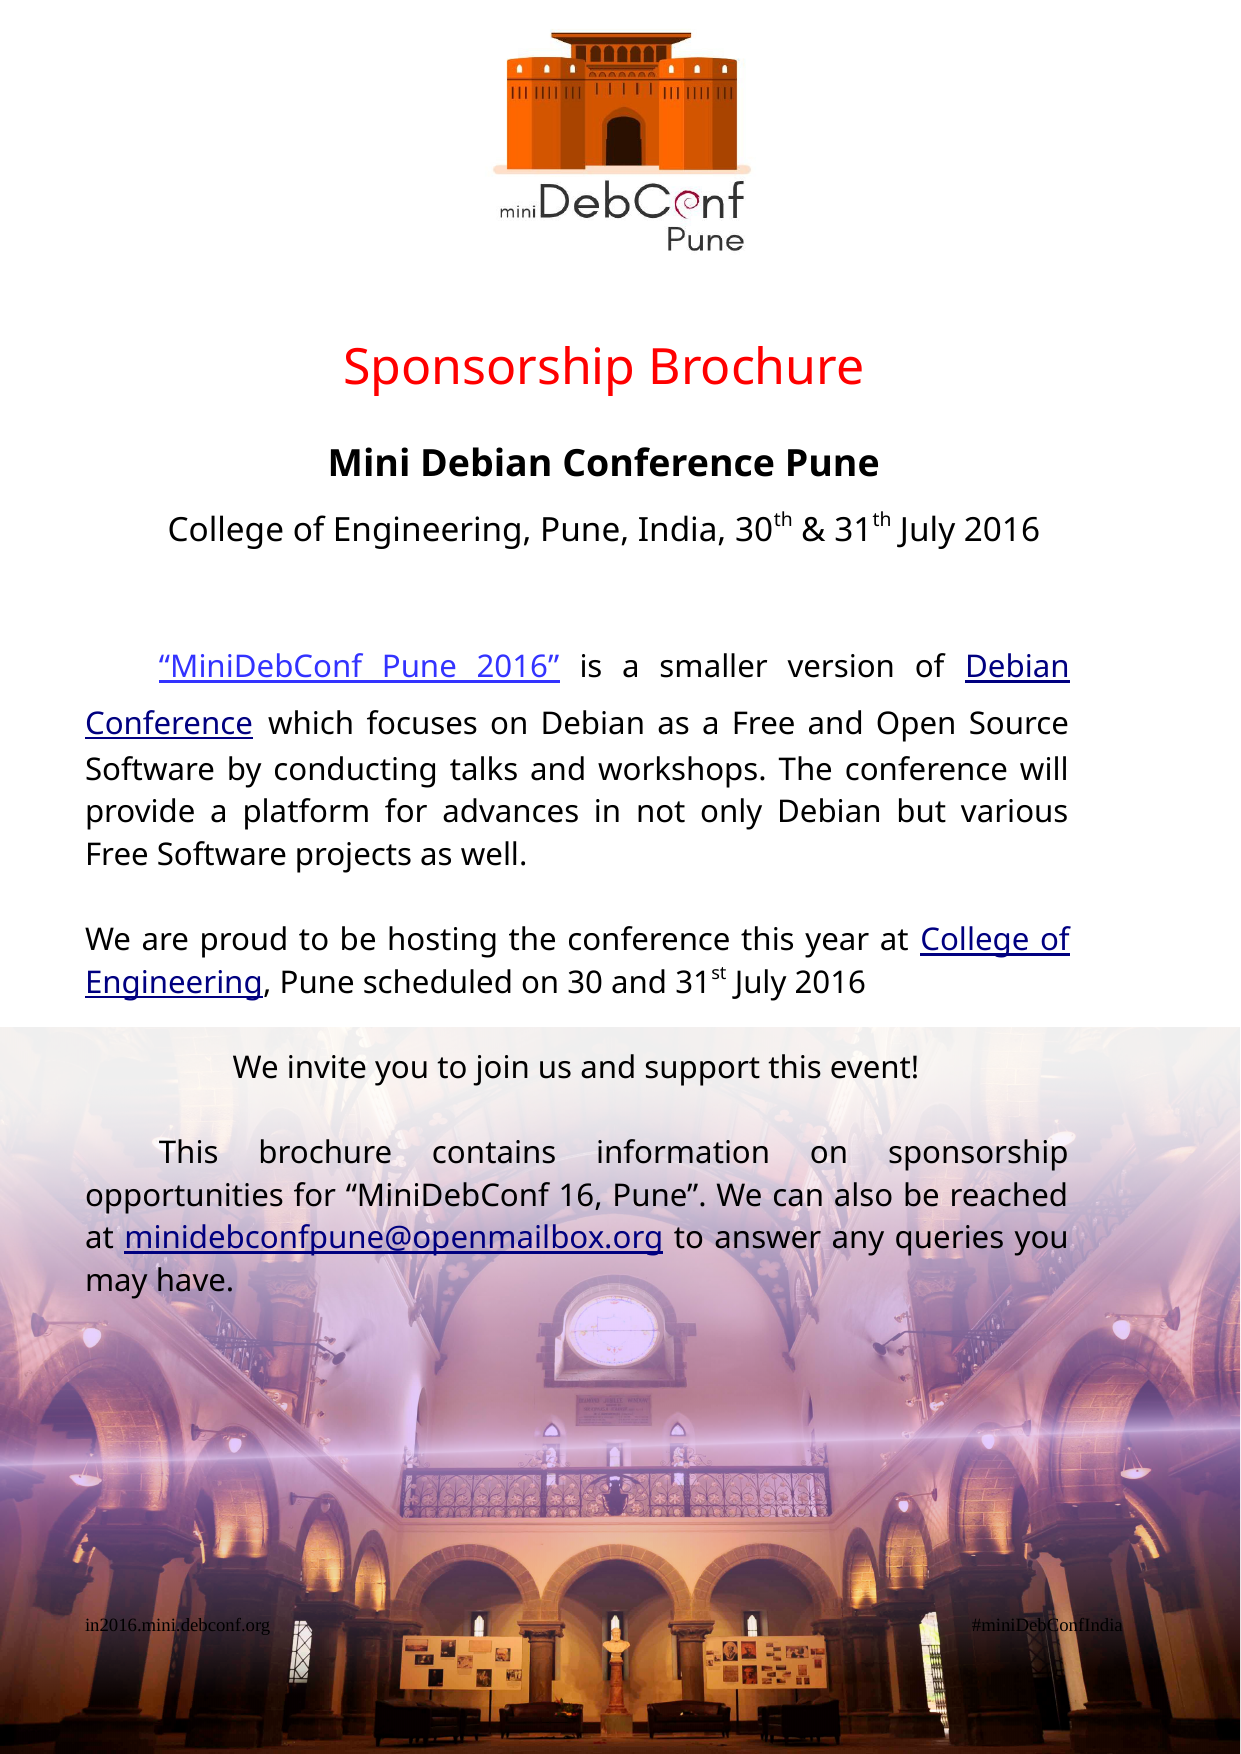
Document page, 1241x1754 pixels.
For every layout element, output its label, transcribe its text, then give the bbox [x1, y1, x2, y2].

text We are proud to be hosting the conference this year at College of Engineering, Pune scheduled on 30 and 31st July 2016 [85, 917, 1069, 1002]
text “MiniDebConf Pune 2016” is a smaller version of Debian Conference which focuses on Debian as a Free and Open Source Software by conducting talks and workshops. The conference will provide a platform for advances in not only Debian but various Free Software projects as well. [85, 633, 1069, 874]
picture [0, 1027, 1241, 1754]
title Mini Debian Conference Pune [85, 436, 1123, 487]
subtitle College of Engineering, Pune, India, 30th & 31th July 2016 [85, 506, 1123, 552]
picture [474, 0, 798, 298]
title Sponsorship Brochure [85, 331, 1123, 399]
